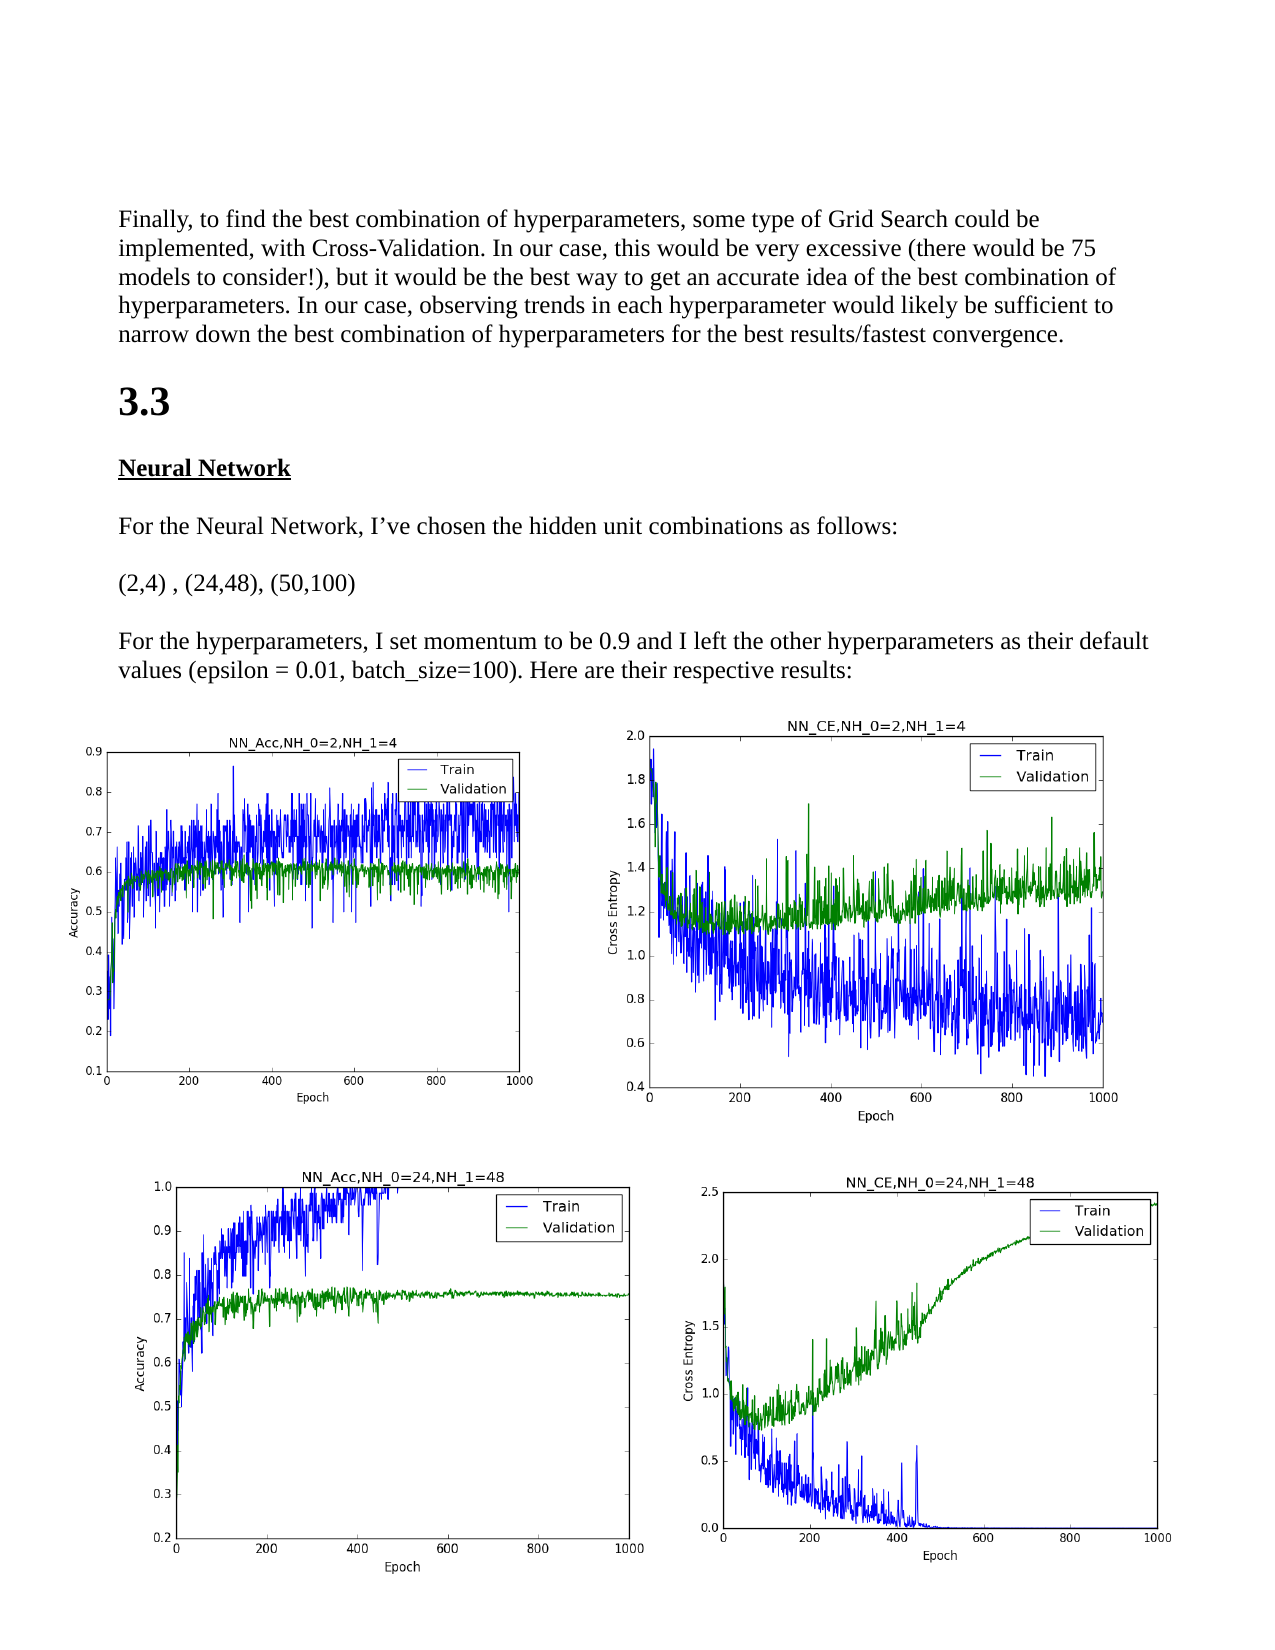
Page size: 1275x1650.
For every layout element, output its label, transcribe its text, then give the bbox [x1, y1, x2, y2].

picture [576, 692, 1161, 1131]
text For the Neural Network, I’ve chosen the hidden unit combinations as follows: (2,4) , (24,48), (50,100) [118, 511, 1157, 597]
picture [41, 712, 572, 1111]
text Neural Network [118, 453, 1157, 482]
picture [103, 1143, 1213, 1582]
text 3.3 [118, 377, 1157, 425]
text Finally, to find the best combination of hyperparameters, some type of Grid Search could be implemented, with Cross-Validation. In our case, this would be very excessive (there would be 75 models to consider!), but it would be the best way to get an accurate idea of the best combination of hyperparameters. In our case, observing trends in each hyperparameter would likely be sufficient to narrow down the best combination of hyperparameters for the best results/fastest convergence. [118, 204, 1157, 348]
text For the hyperparameters, I set momentum to be 0.9 and I left the other hyperparameters as their default values (epsilon = 0.01, batch_size=100). Here are their respective results: [118, 626, 1157, 683]
